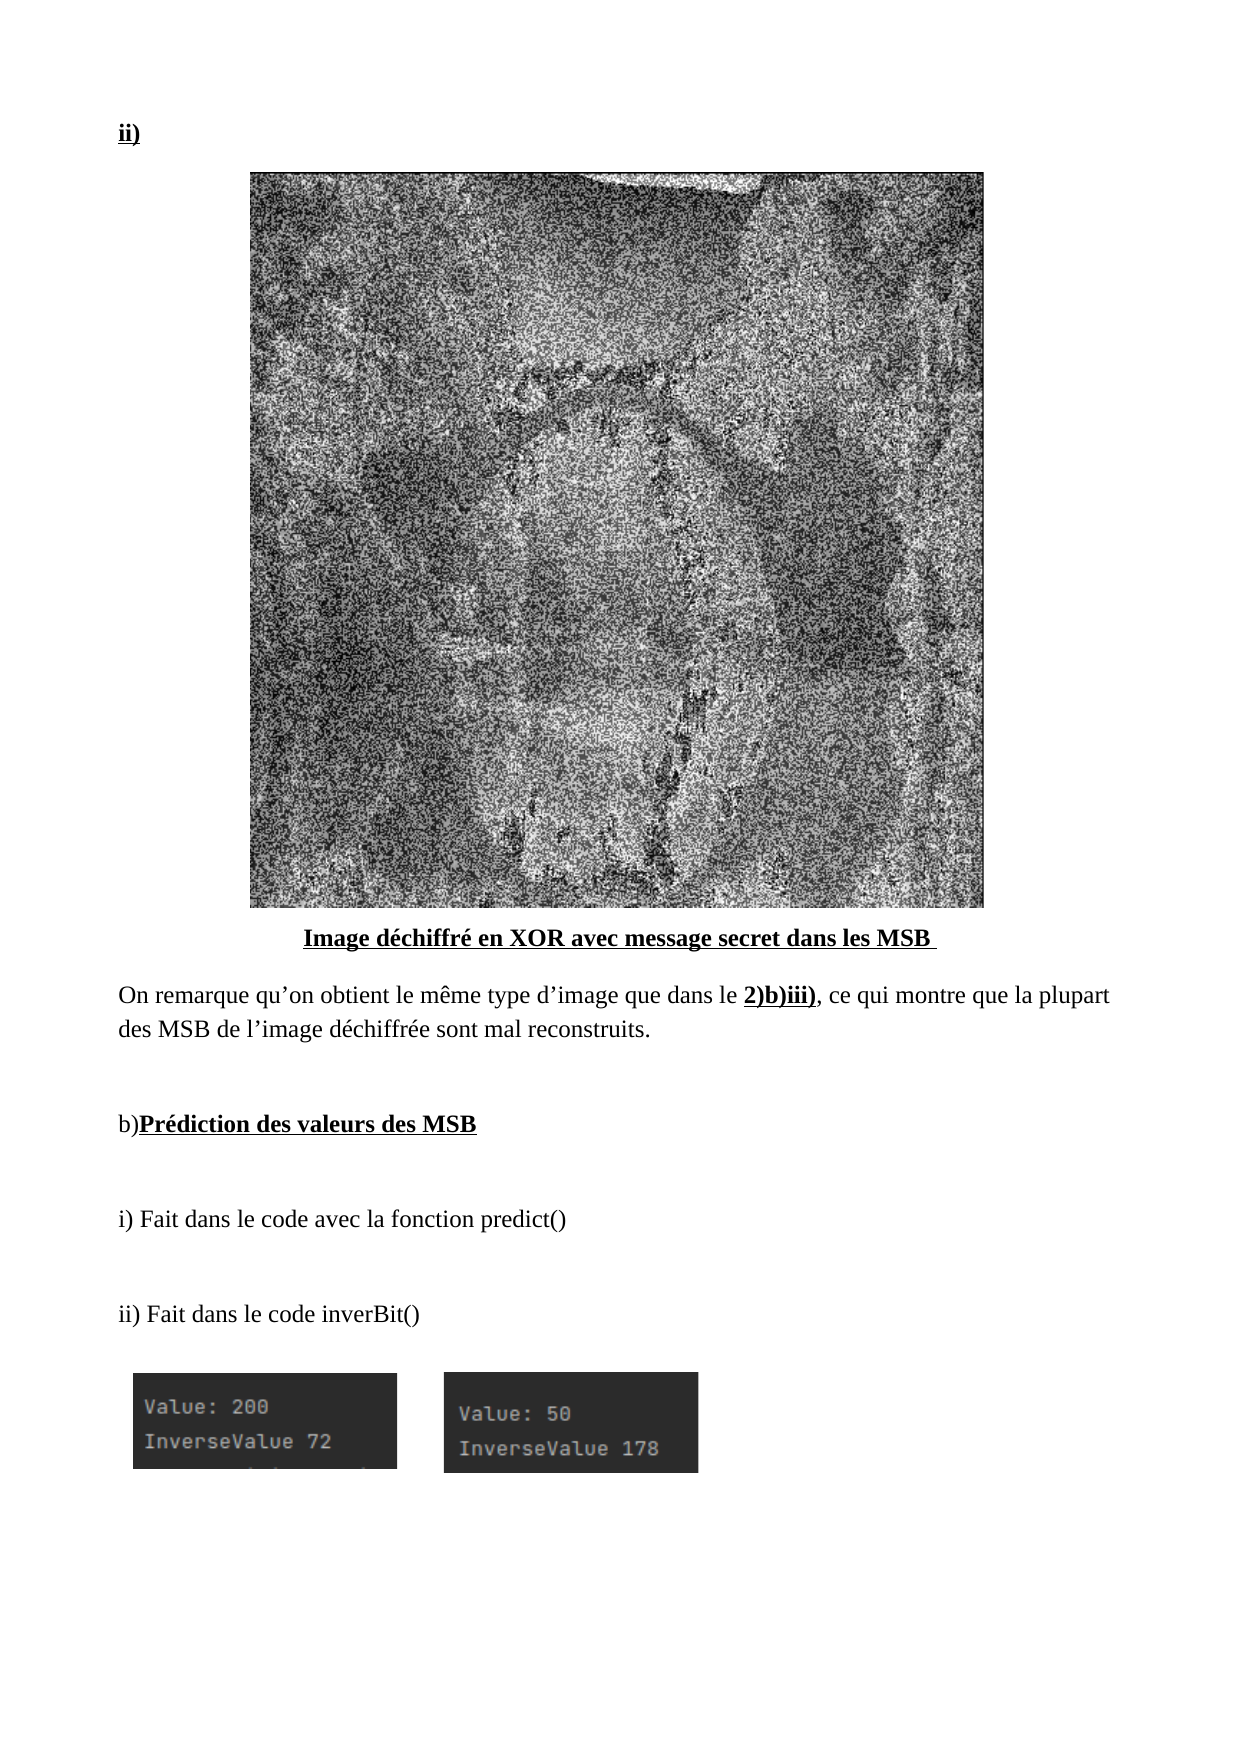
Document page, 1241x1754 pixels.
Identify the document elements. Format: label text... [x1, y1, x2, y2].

picture [443, 1372, 699, 1473]
text i) Fait dans le code avec la fonction predict() [118, 1204, 1122, 1233]
picture [250, 172, 984, 908]
text b)Prédiction des valeurs des MSB [118, 1109, 1122, 1138]
text ii) [118, 118, 1122, 147]
text Image déchiffré en XOR avec message secret dans les MSB [118, 923, 1122, 952]
picture [133, 1373, 398, 1469]
text ii) Fait dans le code inverBit() [118, 1299, 1122, 1328]
text On remarque qu’on obtient le même type d’image que dans le 2)b)iii), ce qui montre que la plupart des MSB de l’image déchiffrée sont mal reconstruits. [118, 981, 1122, 1042]
